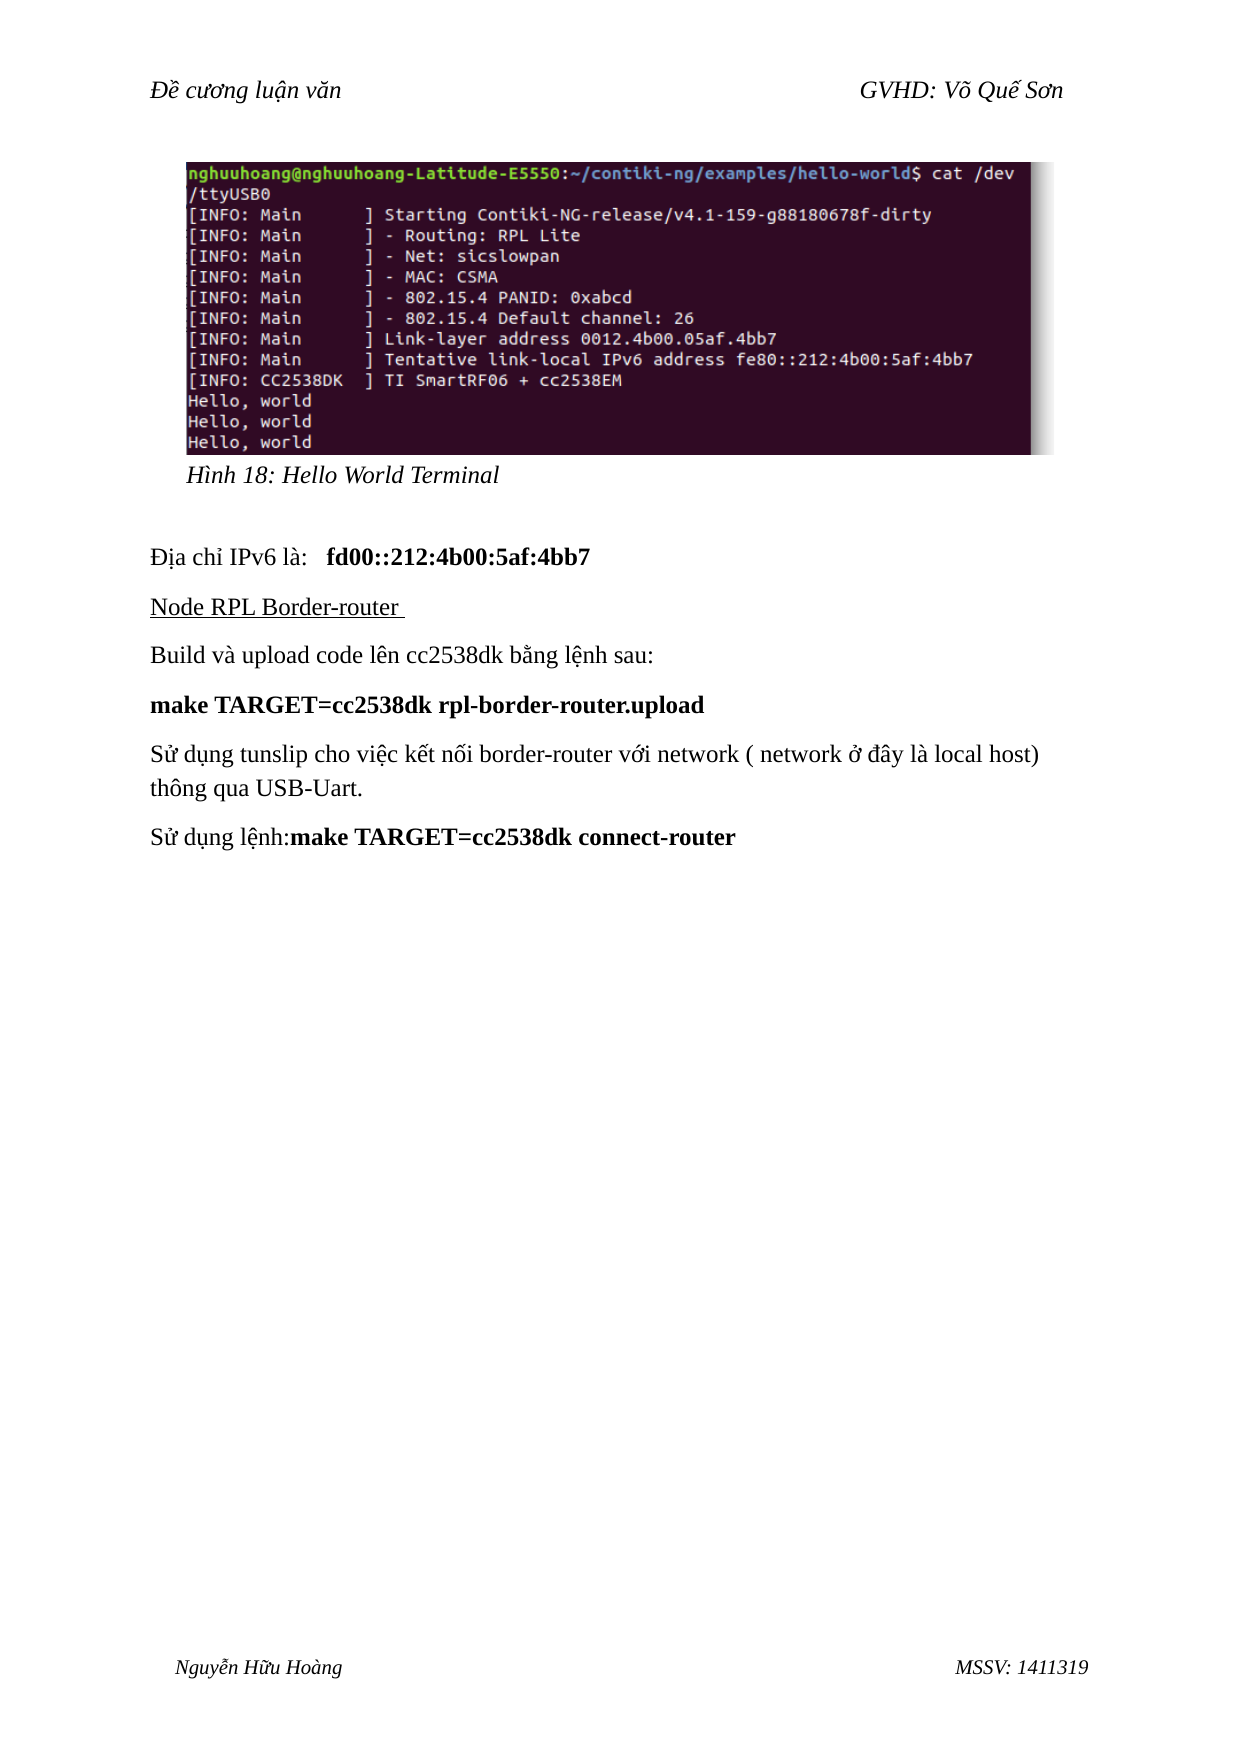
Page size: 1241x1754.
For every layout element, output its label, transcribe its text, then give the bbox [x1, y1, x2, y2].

text Node RPL Border-router [150, 592, 1090, 620]
text Build và upload code lên cc2538dk bằng lệnh sau: [150, 641, 1090, 669]
text Sử dụng tunslip cho việc kết nối border-router với network ( network ở đây là local host) thông qua USB-Uart. [150, 739, 1090, 802]
text Địa chỉ IPv6 là: fd00::212:4b00:5af:4bb7 [150, 542, 1090, 571]
picture [186, 162, 1055, 455]
text Sử dụng lệnh:make TARGET=cc2538dk connect-router [150, 822, 1090, 851]
text Hình 18: Hello World Terminal [186, 455, 1054, 489]
text make TARGET=cc2538dk rpl-border-router.upload [150, 690, 1090, 718]
